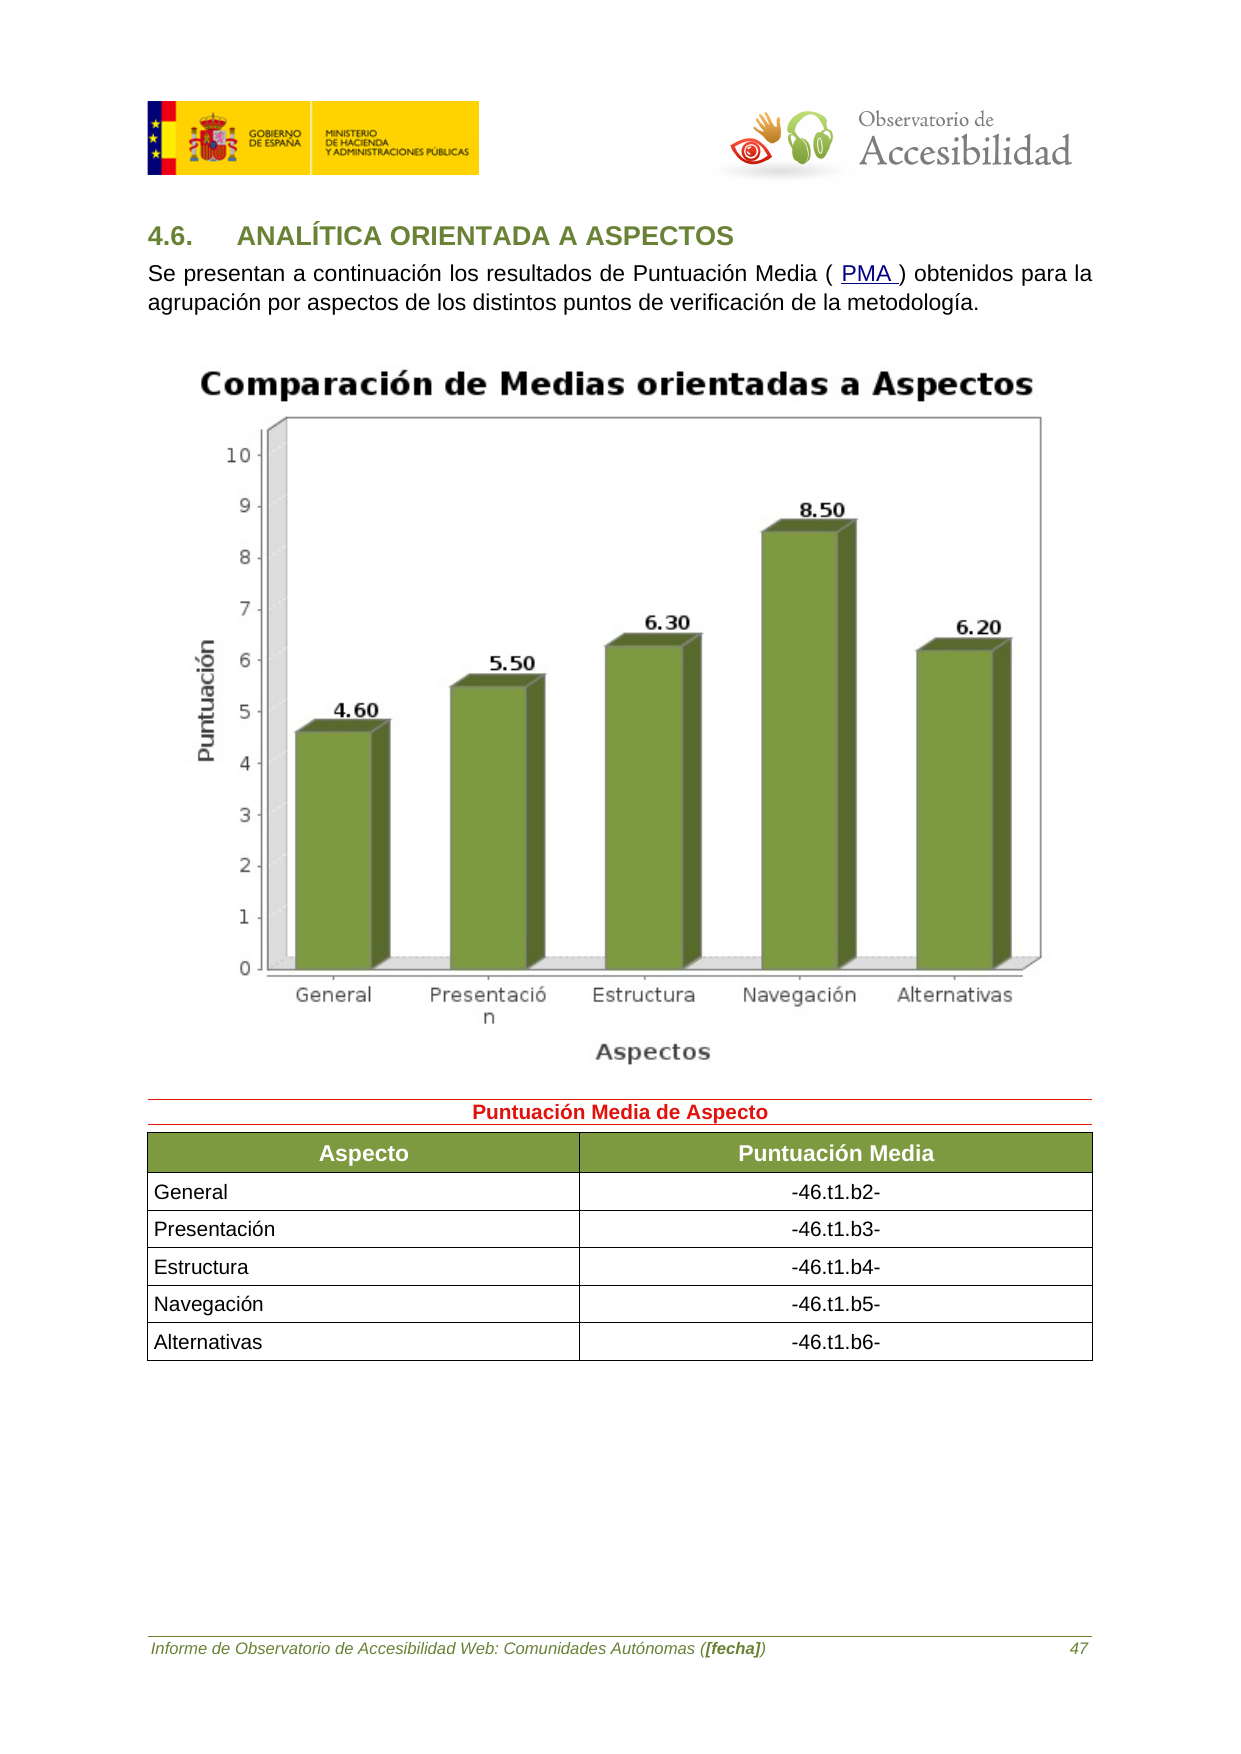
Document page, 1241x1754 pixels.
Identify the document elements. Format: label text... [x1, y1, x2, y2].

table_cell -46.t1.b4- [580, 1248, 1092, 1285]
picture [147, 101, 479, 175]
picture [710, 102, 1086, 185]
subtitle Analítica orientada a aspectos [148, 220, 1092, 251]
table_cell -46.t1.b6- [580, 1323, 1092, 1360]
table_cell General [148, 1173, 579, 1210]
table_cell -46.t1.b5- [580, 1286, 1092, 1322]
table_cell Alternativas [148, 1323, 579, 1360]
table_cell -46.t1.b2- [580, 1173, 1092, 1210]
picture [175, 364, 1059, 1074]
table_cell Presentación [148, 1211, 579, 1247]
text Se presentan a continuación los resultados de Puntuación Media ( PMA ) obtenidos para la agrupación por aspectos de los distintos puntos de verificación de la metodología. [148, 260, 1092, 316]
table_header Aspecto [148, 1133, 579, 1172]
table_cell -46.t1.b3- [580, 1211, 1092, 1247]
text Puntuación Media de Aspecto [148, 1100, 1092, 1124]
table_cell Navegación [148, 1286, 579, 1322]
table_cell Estructura [148, 1248, 579, 1285]
table_header Puntuación Media [580, 1133, 1092, 1172]
